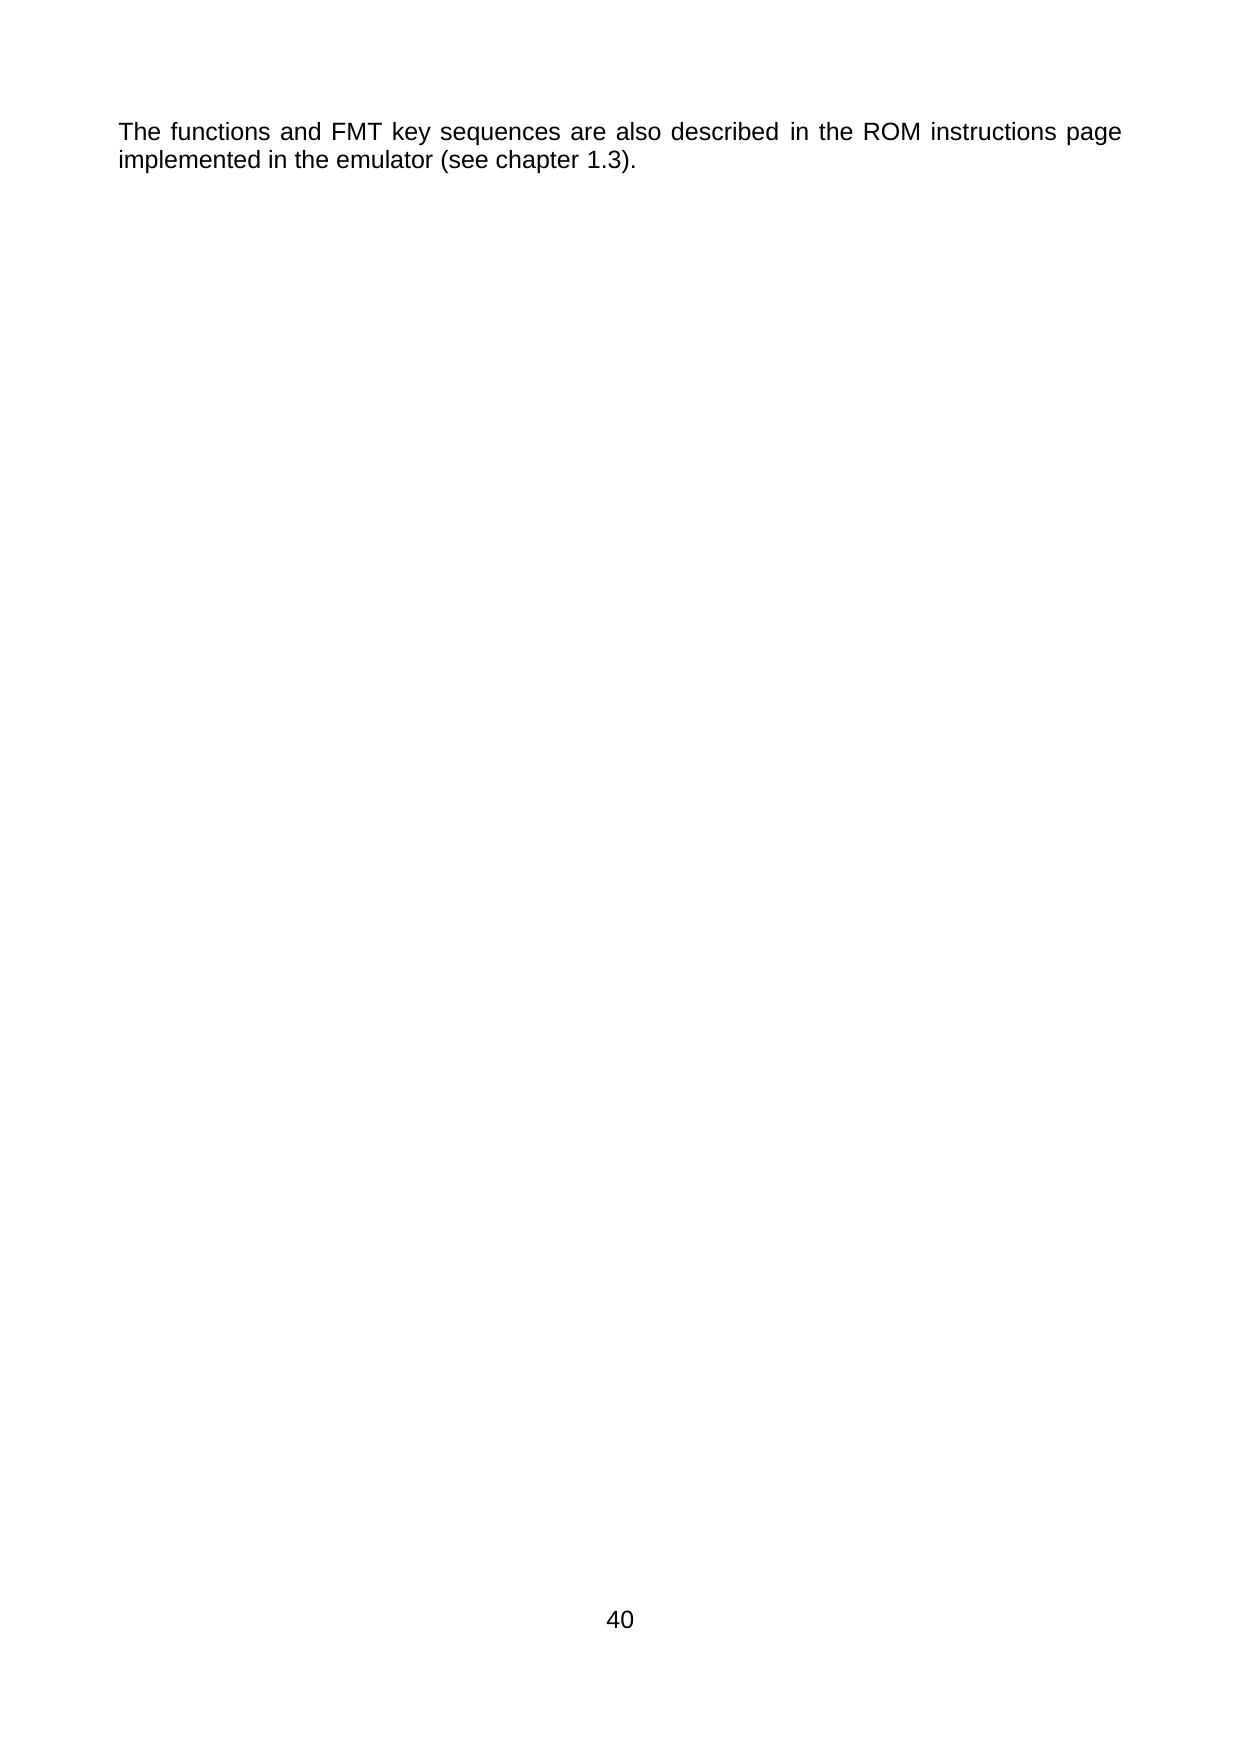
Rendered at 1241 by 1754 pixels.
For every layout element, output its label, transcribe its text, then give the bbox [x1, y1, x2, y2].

text The functions and FMT key sequences are also described in the ROM instructions page implemented in the emulator (see chapter 1.3). [118, 118, 1122, 174]
